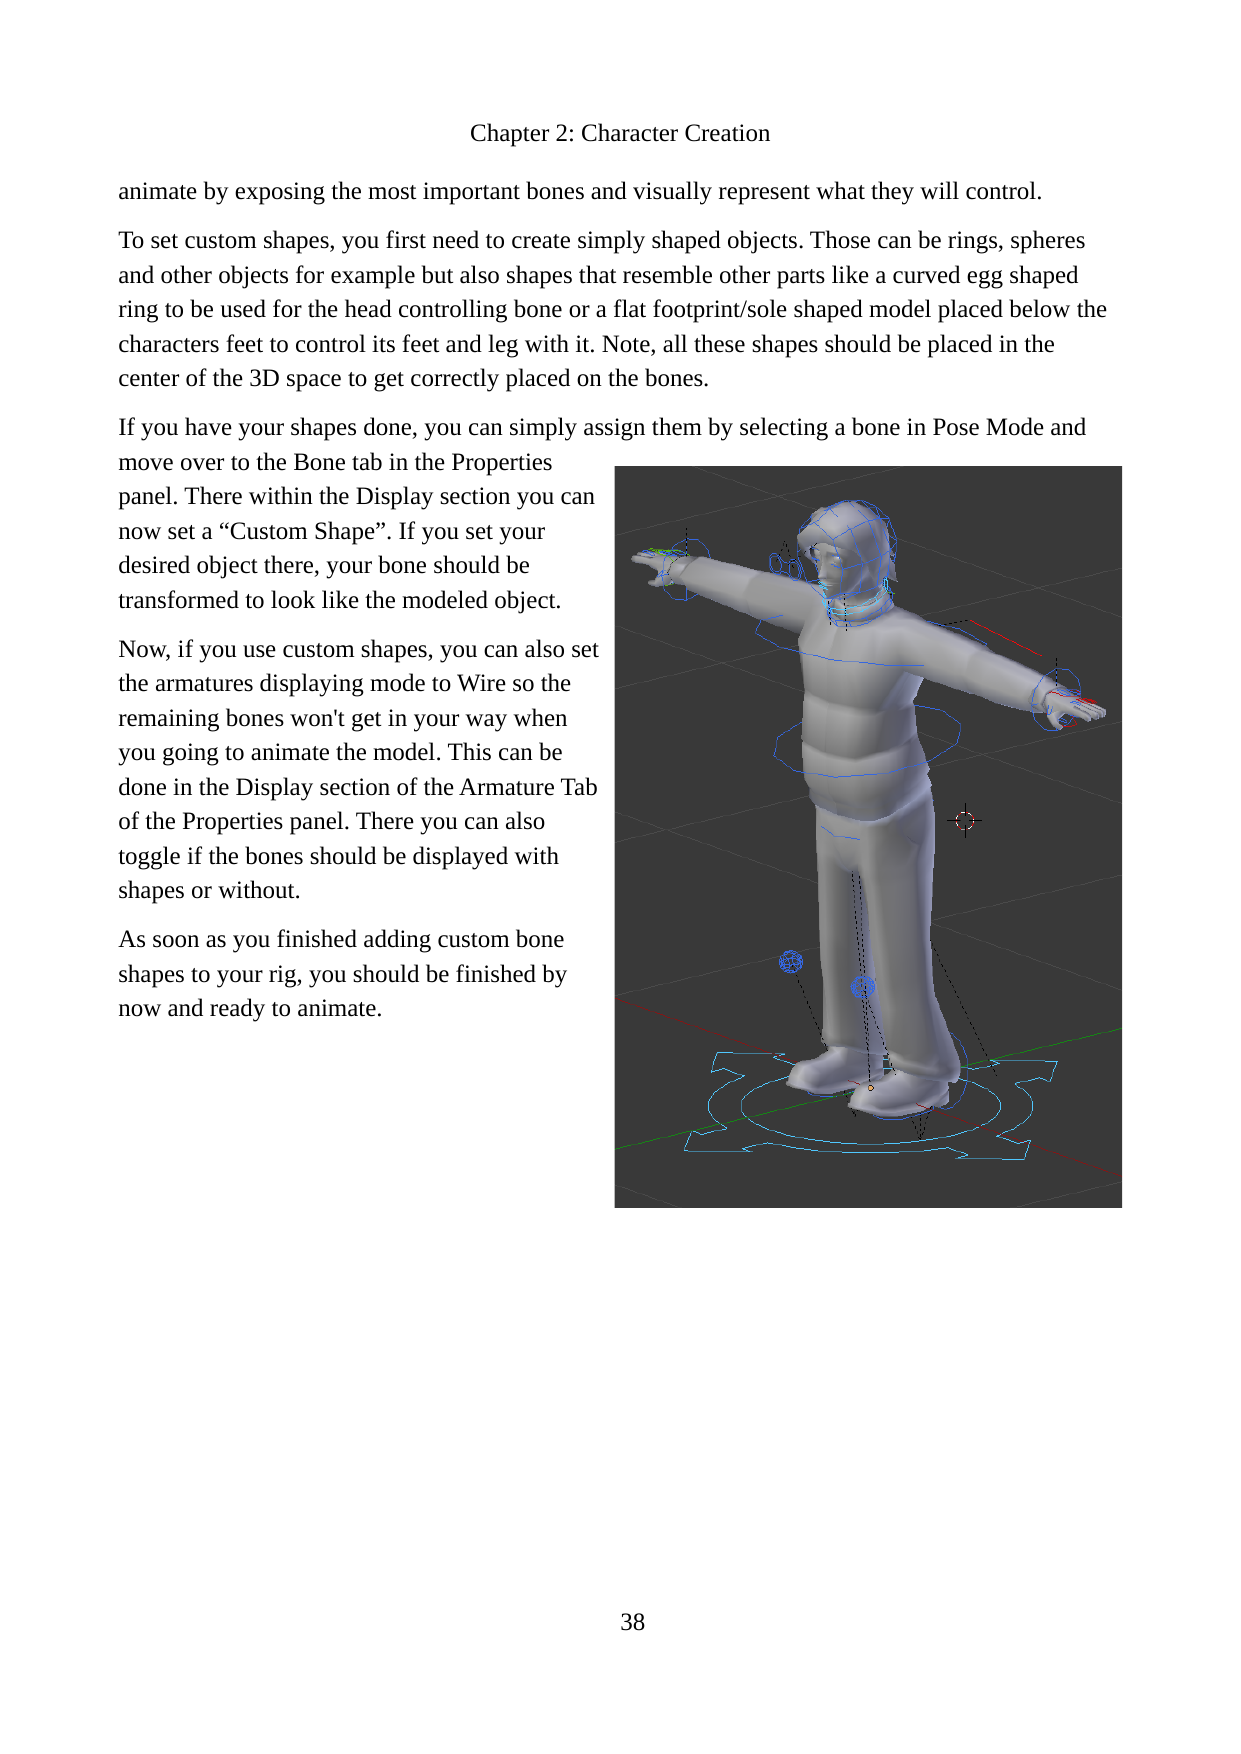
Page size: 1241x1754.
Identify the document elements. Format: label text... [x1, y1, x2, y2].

text Now, if you use custom shapes, you can also set the armatures displaying mode to Wire so the remaining bones won't get in your way when you going to animate the model. This can be done in the Display section of the Armature Tab of the Properties panel. There you can also toggle if the bones should be displayed with shapes or without. [118, 634, 614, 904]
picture [614, 466, 1123, 1208]
text animate by exposing the most important bones and visually represent what they will control. [118, 176, 1122, 205]
text If you have your shapes done, you can simply assign them by selecting a bone in Pose Mode and move over to the Bone tab in the Properties panel. There within the Display section you can now set a “Custom Shape”. If you set your desired object there, your bone should be transformed to look like the modeled object. [118, 412, 1122, 613]
text To set custom shapes, you first need to create simply shaped objects. Those can be rings, spheres and other objects for example but also shapes that resemble other parts like a curved egg shaped ring to be used for the head controlling bone or a flat footprint/sole shaped model placed below the characters feet to control its feet and leg with it. Note, all these shapes should be placed in the center of the 3D space to get correctly placed on the bones. [118, 225, 1122, 392]
